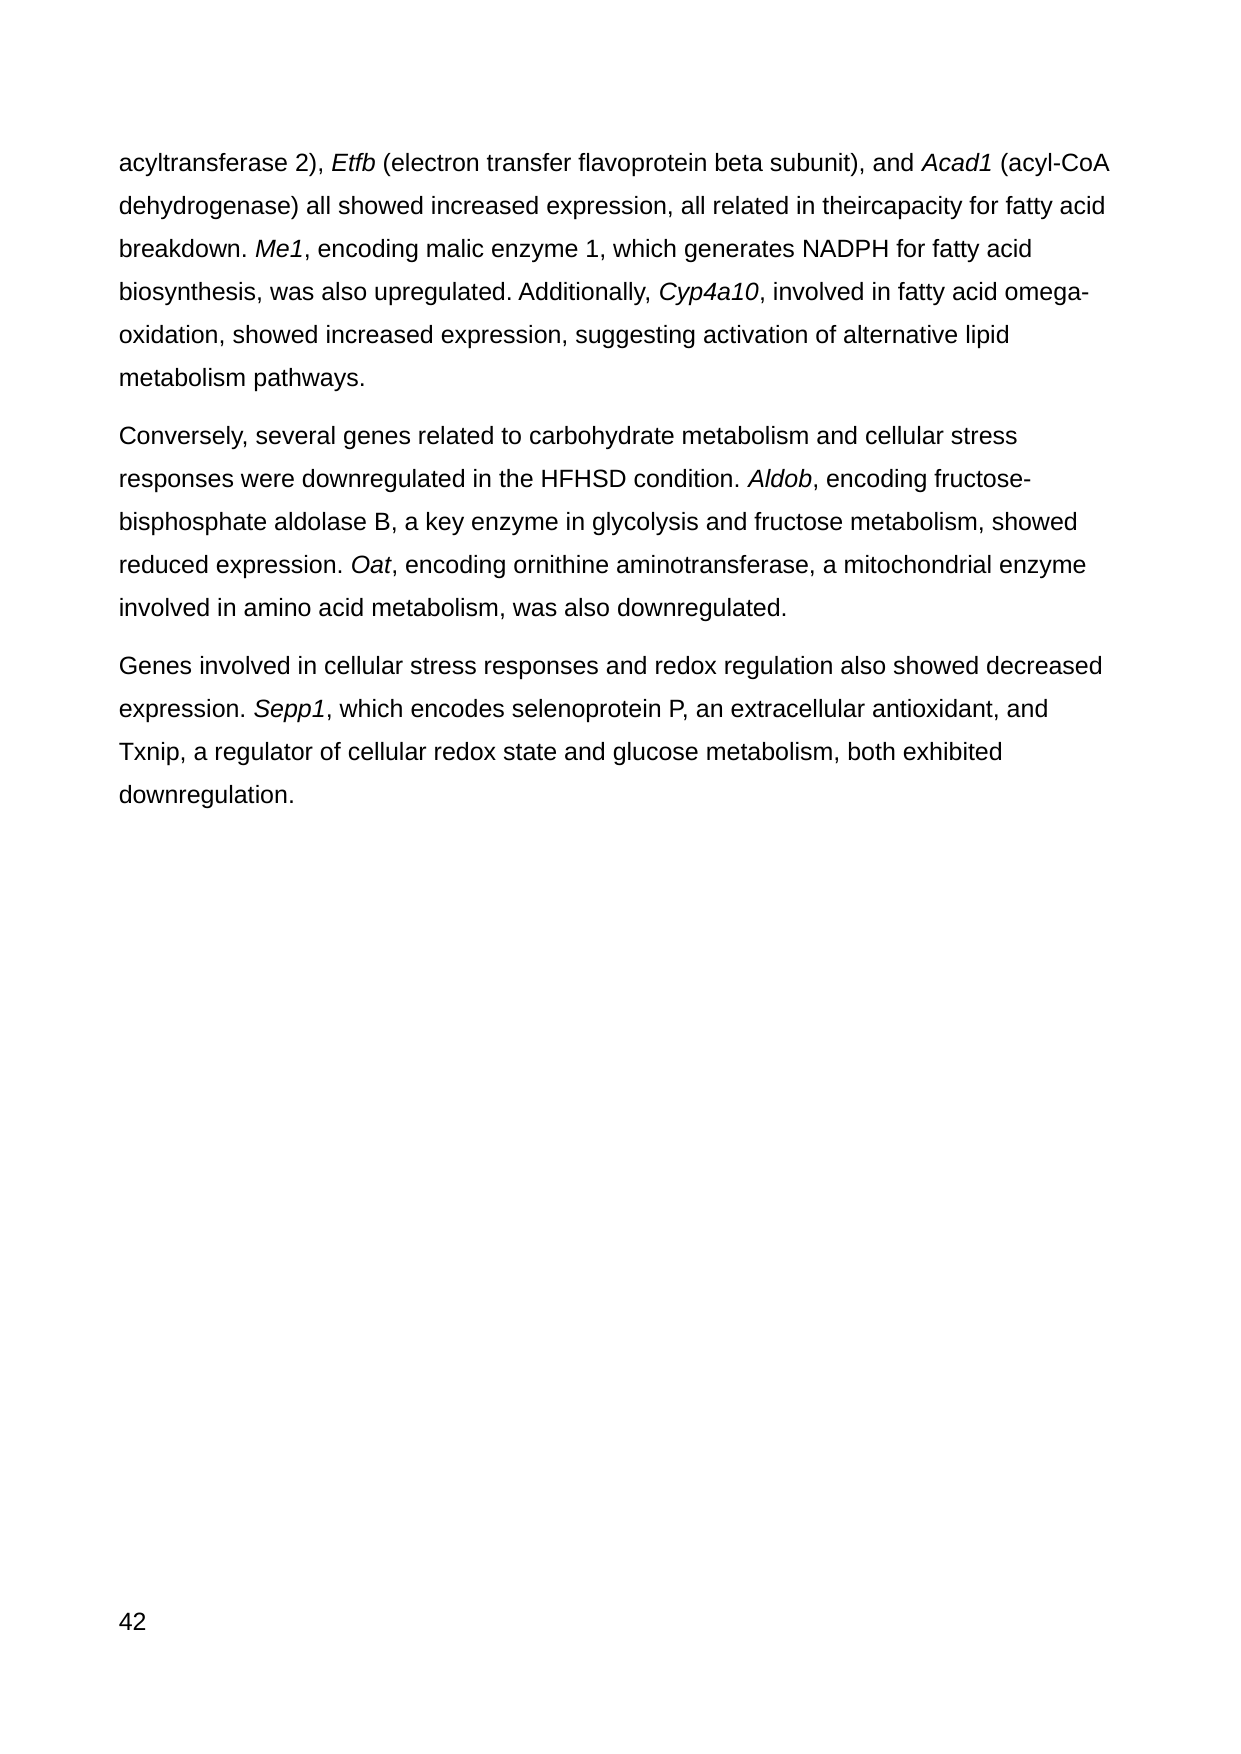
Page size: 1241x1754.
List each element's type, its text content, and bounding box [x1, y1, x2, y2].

text Genes involved in cellular stress responses and redox regulation also showed decreased expression. Sepp1, which encodes selenoprotein P, an extracellular antioxidant, and Txnip, a regulator of cellular redox state and glucose metabolism, both exhibited downregulation. [118, 651, 1122, 809]
text acyltransferase 2), Etfb (electron transfer flavoprotein beta subunit), and Acad1 (acyl-CoA dehydrogenase) all showed increased expression, all related in theircapacity for fatty acid breakdown. Me1, encoding malic enzyme 1, which generates NADPH for fatty acid biosynthesis, was also upregulated. Additionally, Cyp4a10, involved in fatty acid omega-oxidation, showed increased expression, suggesting activation of alternative lipid metabolism pathways. [118, 148, 1122, 392]
text Conversely, several genes related to carbohydrate metabolism and cellular stress responses were downregulated in the HFHSD condition. Aldob, encoding fructose-bisphosphate aldolase B, a key enzyme in glycolysis and fructose metabolism, showed reduced expression. Oat, encoding ornithine aminotransferase, a mitochondrial enzyme involved in amino acid metabolism, was also downregulated. [118, 421, 1122, 622]
